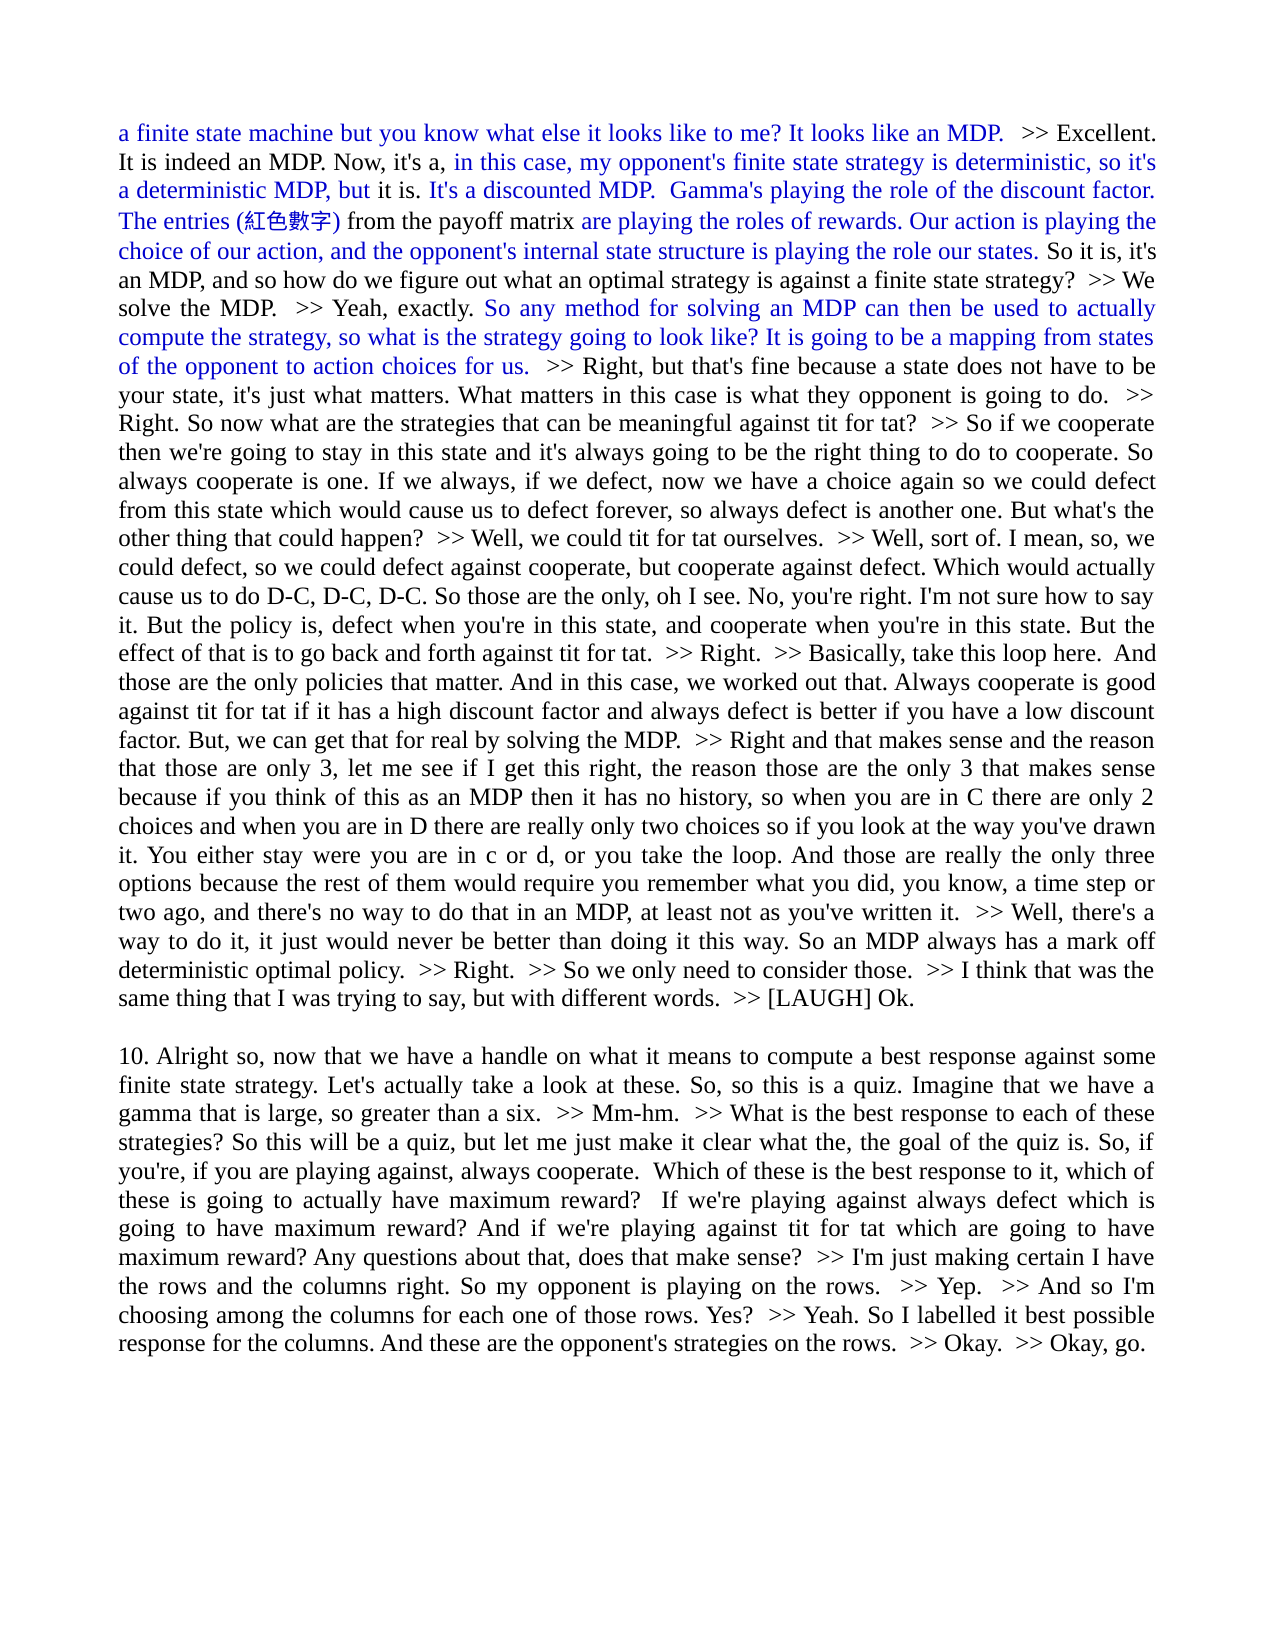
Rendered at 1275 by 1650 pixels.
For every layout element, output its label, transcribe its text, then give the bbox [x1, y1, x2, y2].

text a finite state machine but you know what else it looks like to me? It looks like an MDP. >> Excellent. It is indeed an MDP. Now, it's a, in this case, my opponent's finite state strategy is deterministic, so it's a deterministic MDP, but it is. It's a discounted MDP. Gamma's playing the role of the discount factor. The entries (紅色數字) from the payoff matrix are playing the roles of rewards. Our action is playing the choice of our action, and the opponent's internal state structure is playing the role our states. So it is, it's an MDP, and so how do we figure out what an optimal strategy is against a finite state strategy? >> We solve the MDP. >> Yeah, exactly. So any method for solving an MDP can then be used to actually compute the strategy, so what is the strategy going to look like? It is going to be a mapping from states of the opponent to action choices for us. >> Right, but that's fine because a state does not have to be your state, it's just what matters. What matters in this case is what they opponent is going to do. >> Right. So now what are the strategies that can be meaningful against tit for tat? >> So if we cooperate then we're going to stay in this state and it's always going to be the right thing to do to cooperate. So always cooperate is one. If we always, if we defect, now we have a choice again so we could defect from this state which would cause us to defect forever, so always defect is another one. But what's the other thing that could happen? >> Well, we could tit for tat ourselves. >> Well, sort of. I mean, so, we could defect, so we could defect against cooperate, but cooperate against defect. Which would actually cause us to do D-C, D-C, D-C. So those are the only, oh I see. No, you're right. I'm not sure how to say it. But the policy is, defect when you're in this state, and cooperate when you're in this state. But the effect of that is to go back and forth against tit for tat. >> Right. >> Basically, take this loop here. And those are the only policies that matter. And in this case, we worked out that. Always cooperate is good against tit for tat if it has a high discount factor and always defect is better if you have a low discount factor. But, we can get that for real by solving the MDP. >> Right and that makes sense and the reason that those are only 3, let me see if I get this right, the reason those are the only 3 that makes sense because if you think of this as an MDP then it has no history, so when you are in C there are only 2 choices and when you are in D there are really only two choices so if you look at the way you've drawn it. You either stay were you are in c or d, or you take the loop. And those are really the only three options because the rest of them would require you remember what you did, you know, a time step or two ago, and there's no way to do that in an MDP, at least not as you've written it. >> Well, there's a way to do it, it just would never be better than doing it this way. So an MDP always has a mark off deterministic optimal policy. >> Right. >> So we only need to consider those. >> I think that was the same thing that I was trying to say, but with different words. >> [LAUGH] Ok. [118, 118, 1157, 1012]
text 10. Alright so, now that we have a handle on what it means to compute a best response against some finite state strategy. Let's actually take a look at these. So, so this is a quiz. Imagine that we have a gamma that is large, so greater than a six. >> Mm-hm. >> What is the best response to each of these strategies? So this will be a quiz, but let me just make it clear what the, the goal of the quiz is. So, if you're, if you are playing against, always cooperate. Which of these is the best response to it, which of these is going to actually have maximum reward? If we're playing against always defect which is going to have maximum reward? And if we're playing against tit for tat which are going to have maximum reward? Any questions about that, does that make sense? >> I'm just making certain I have the rows and the columns right. So my opponent is playing on the rows. >> Yep. >> And so I'm choosing among the columns for each one of those rows. Yes? >> Yeah. So I labelled it best possible response for the columns. And these are the opponent's strategies on the rows. >> Okay. >> Okay, go. [118, 1041, 1157, 1357]
